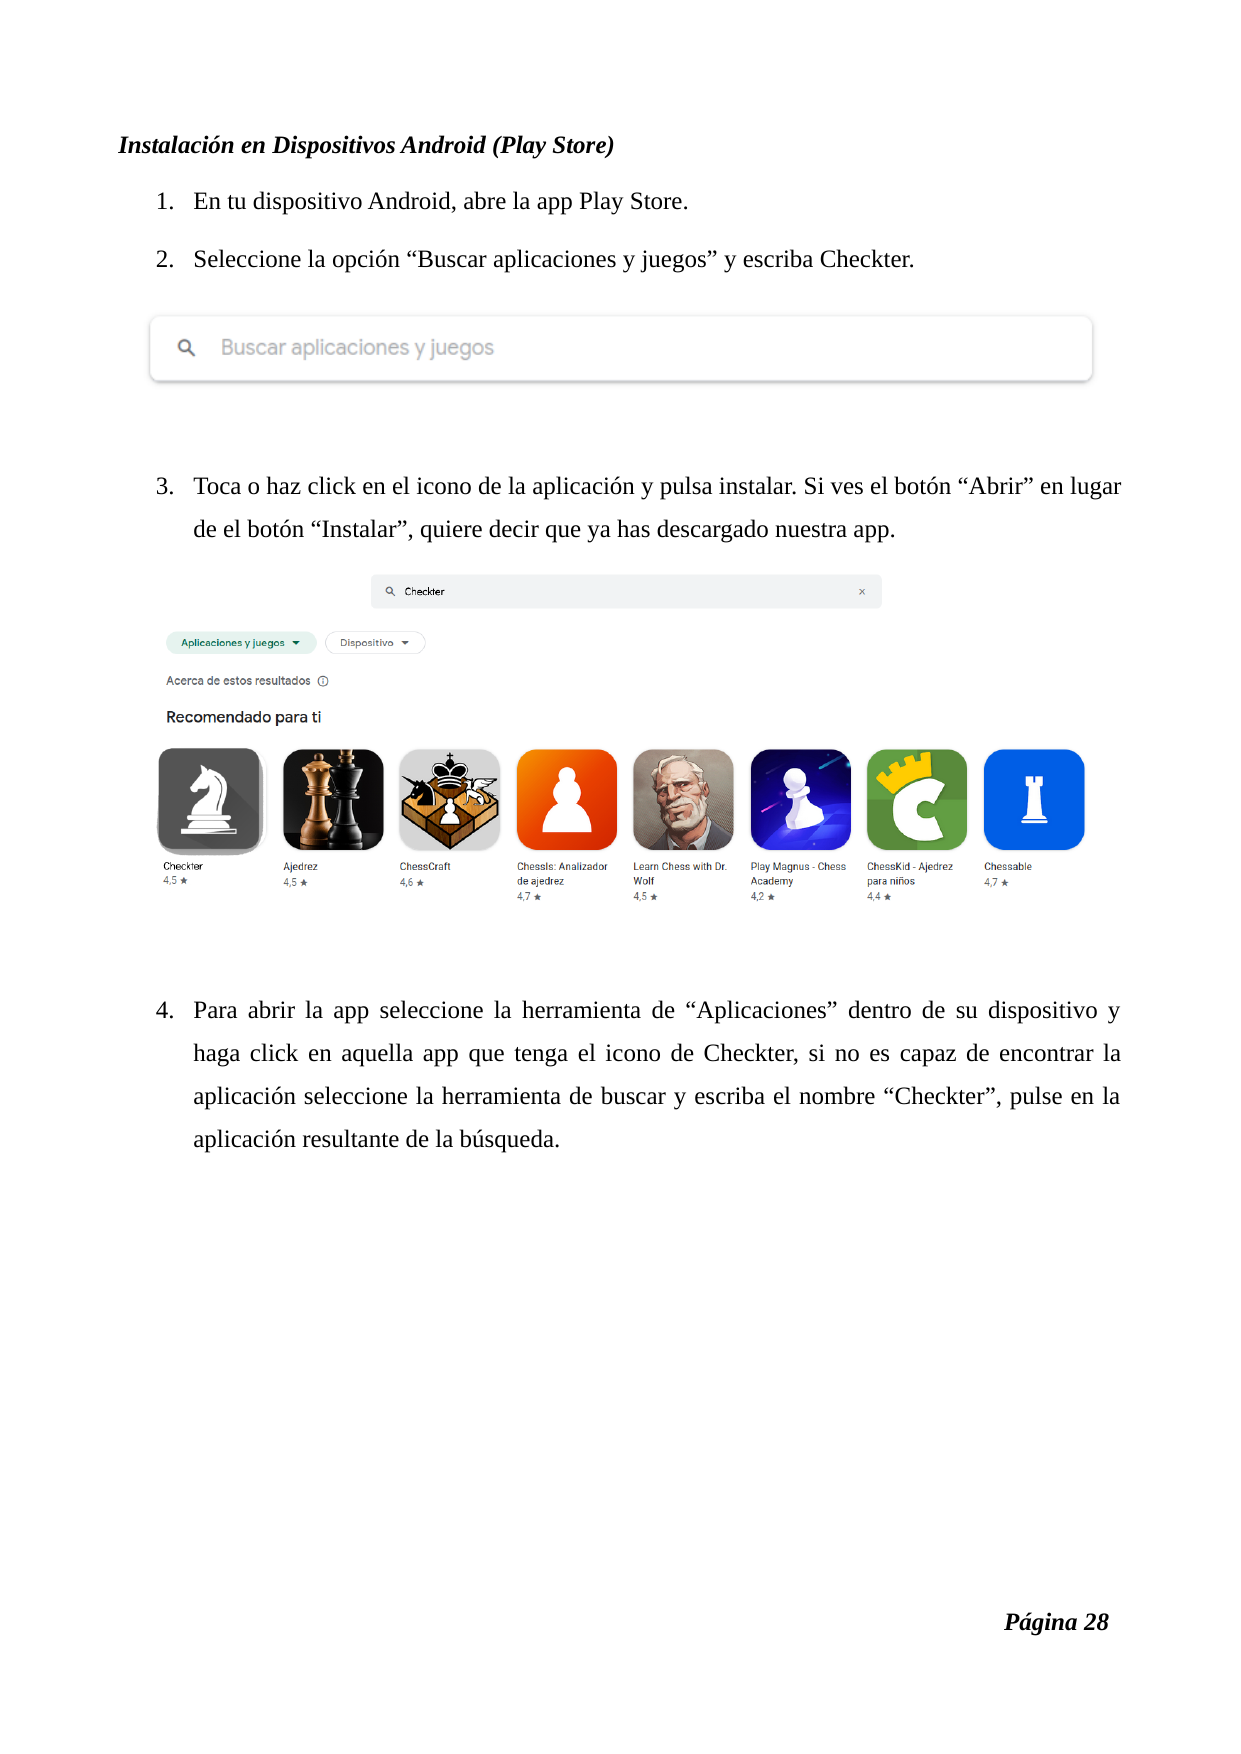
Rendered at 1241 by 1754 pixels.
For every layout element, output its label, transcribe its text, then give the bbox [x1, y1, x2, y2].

list Seleccione la opción “Buscar aplicaciones y juegos” y escriba Checkter. [156, 244, 1122, 273]
picture [136, 298, 1104, 400]
list Toca o haz click en el icono de la aplicación y pulsa instalar. Si ves el botón “Abrir” en lugar de el botón “Instalar”, quiere decir que ya has descargado nuestra app. [156, 471, 1122, 543]
list En tu dispositivo Android, abre la app Play Store. [156, 186, 1122, 215]
subtitle Instalación en Dispositivos Android (Play Store) [118, 131, 1122, 159]
picture [136, 572, 1104, 924]
subtitle Para abrir la app seleccione la herramienta de “Aplicaciones” dentro de su dispositivo y haga click en aquella app que tenga el icono de Checkter, si no es capaz de encontrar la aplicación seleccione la herramienta de buscar y escriba el nombre “Checkter”, pulse en la aplicación resultante de la búsqueda. [156, 995, 1122, 1153]
